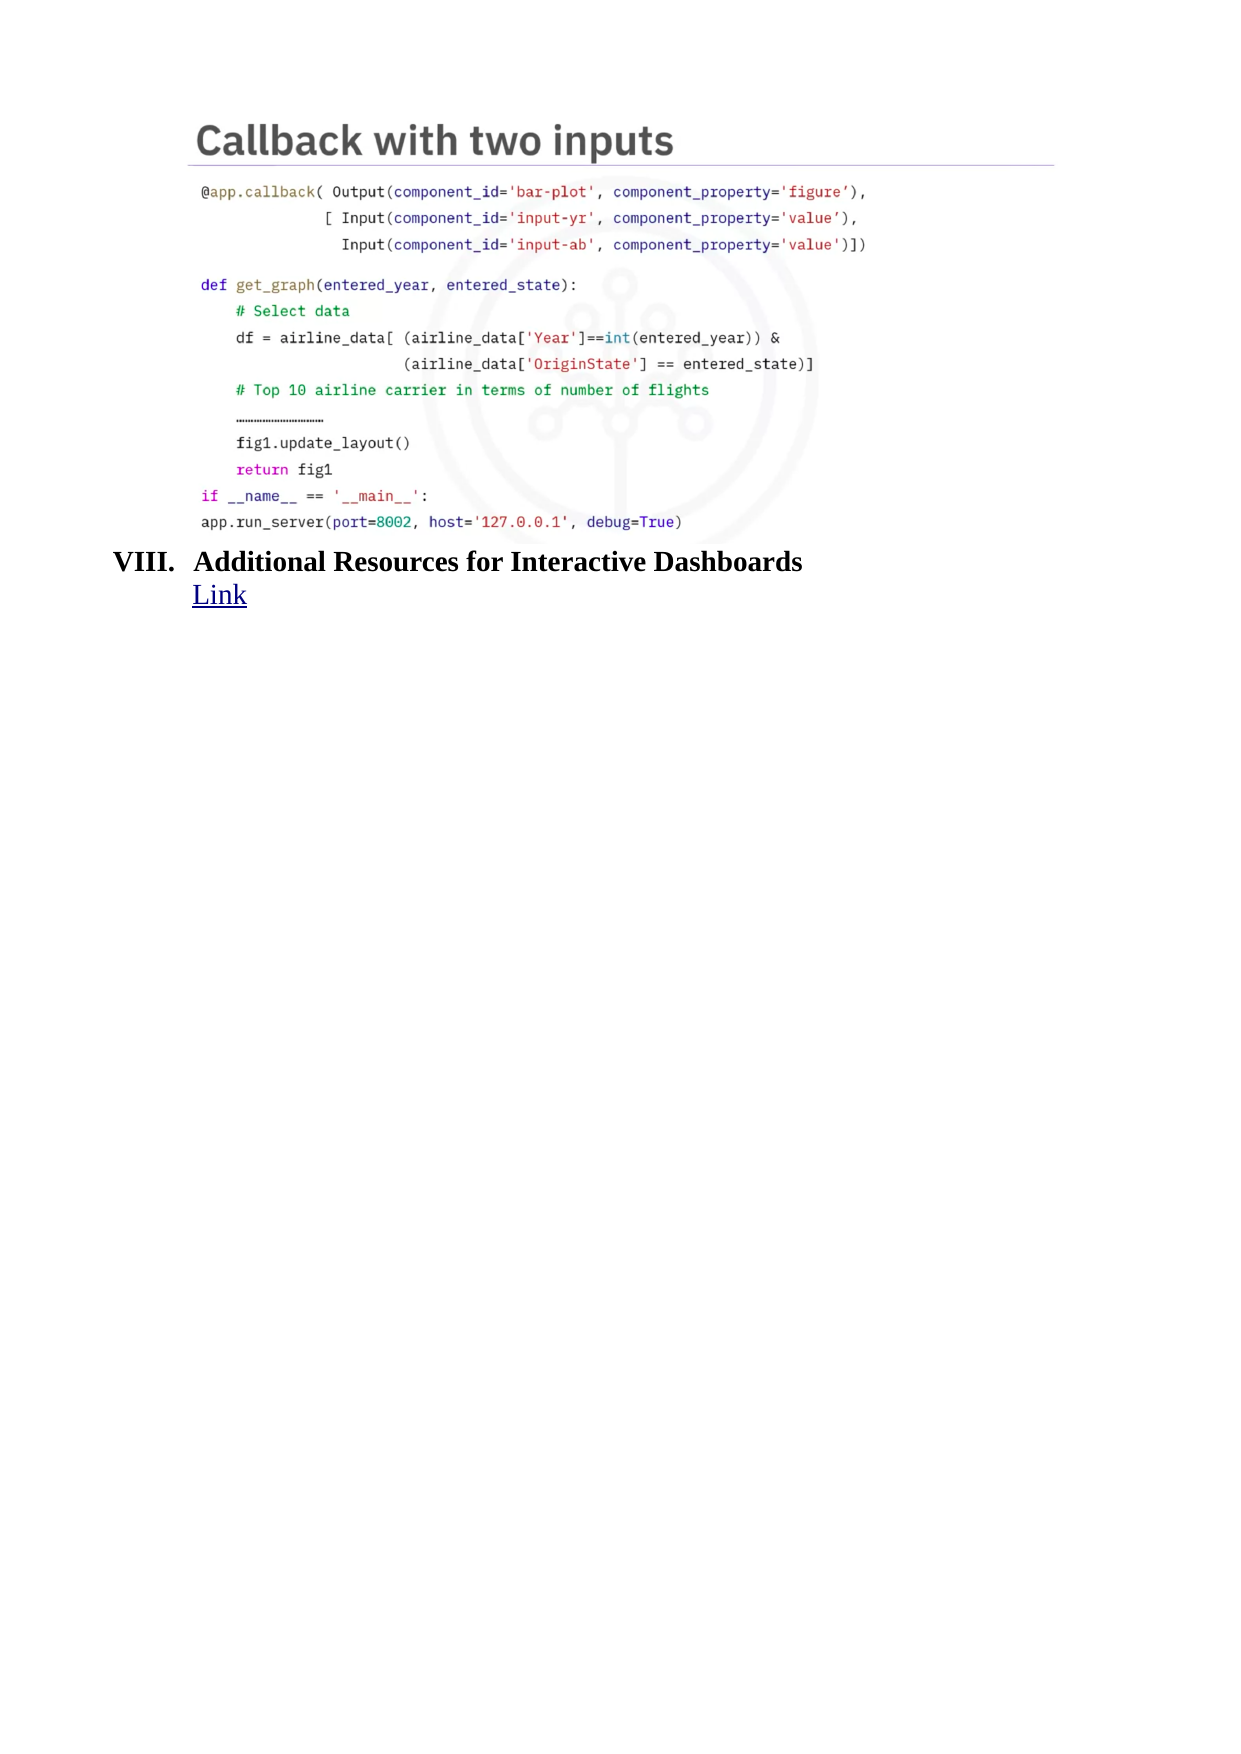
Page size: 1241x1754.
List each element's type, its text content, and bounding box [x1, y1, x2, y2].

list Additional Resources for Interactive Dashboards [175, 544, 1122, 577]
picture [118, 118, 1123, 544]
text Link [118, 577, 1122, 611]
